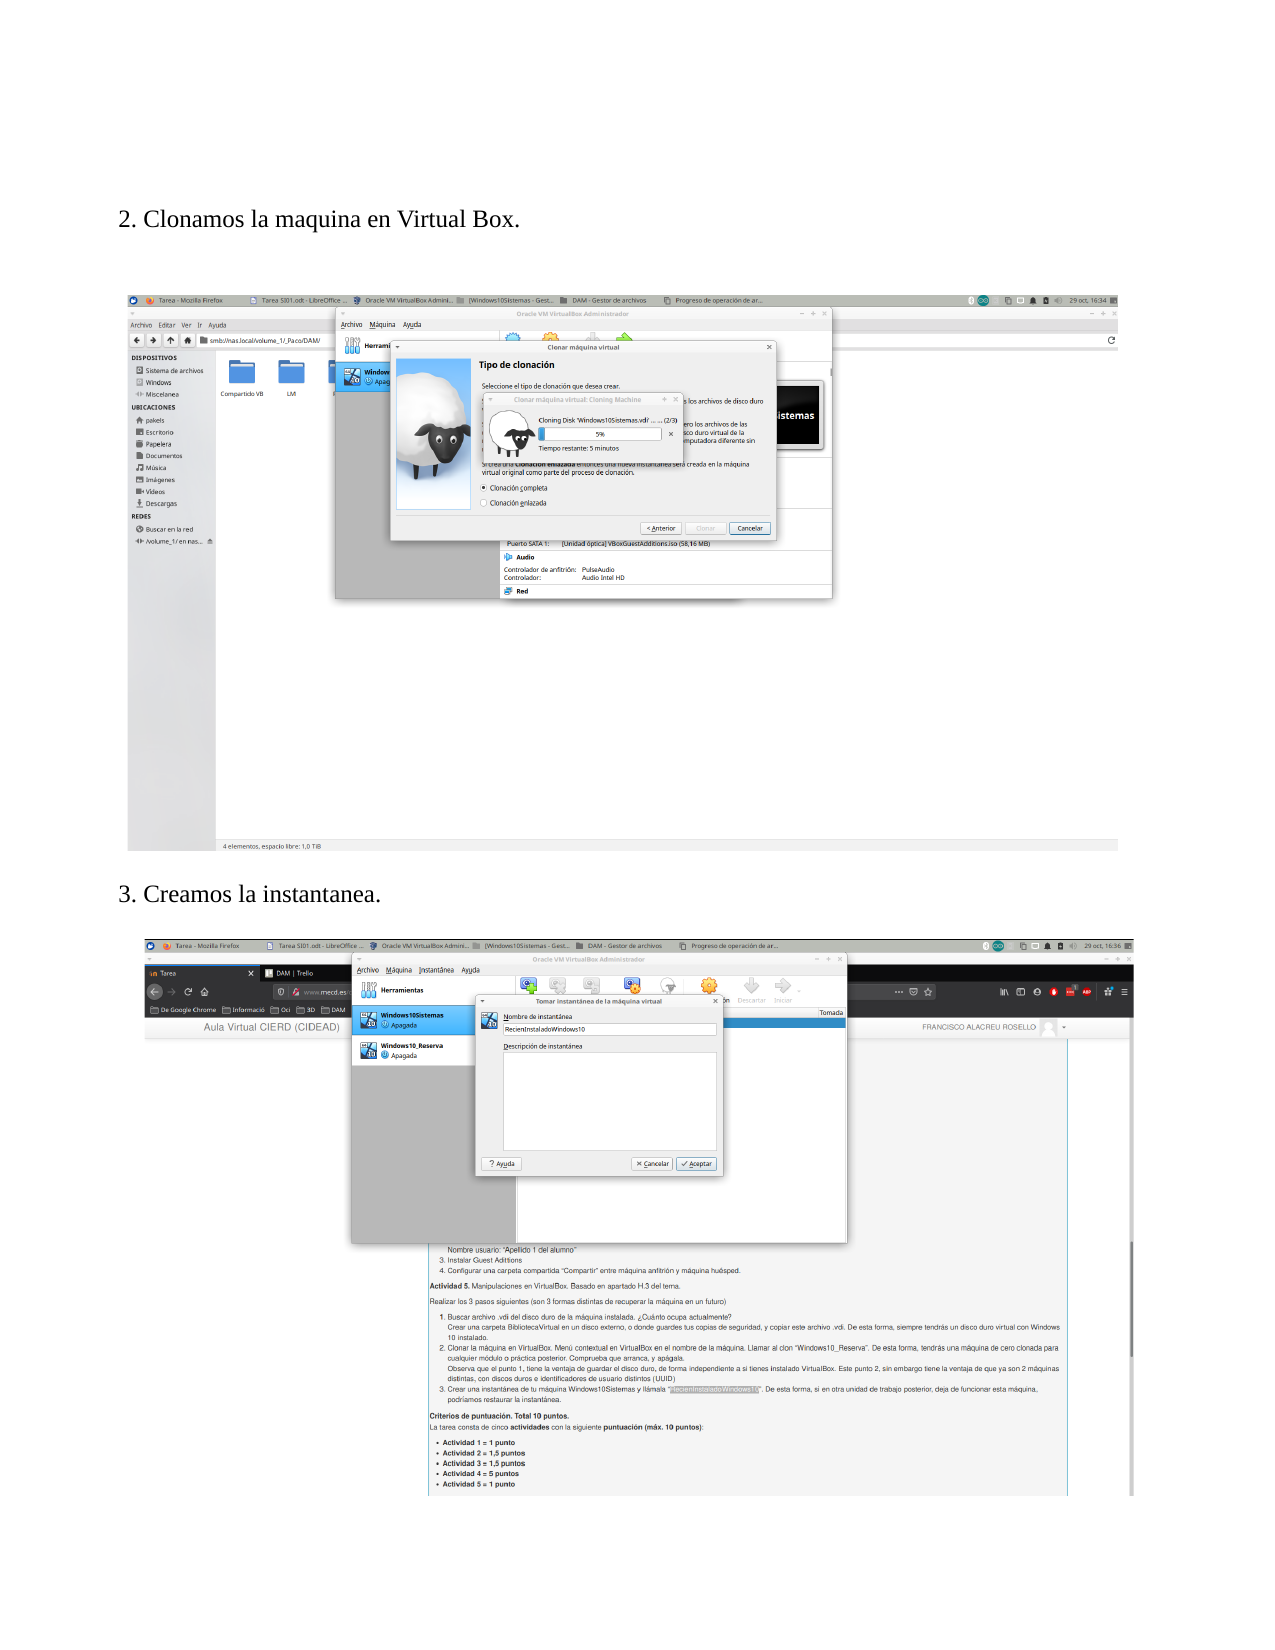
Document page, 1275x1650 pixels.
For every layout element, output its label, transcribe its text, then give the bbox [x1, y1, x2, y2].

text 3. Creamos la instantanea. [118, 879, 1157, 908]
picture [127, 295, 1118, 851]
text 2. Clonamos la maquina en Virtual Box. [118, 204, 1157, 233]
picture [144, 939, 1134, 1496]
